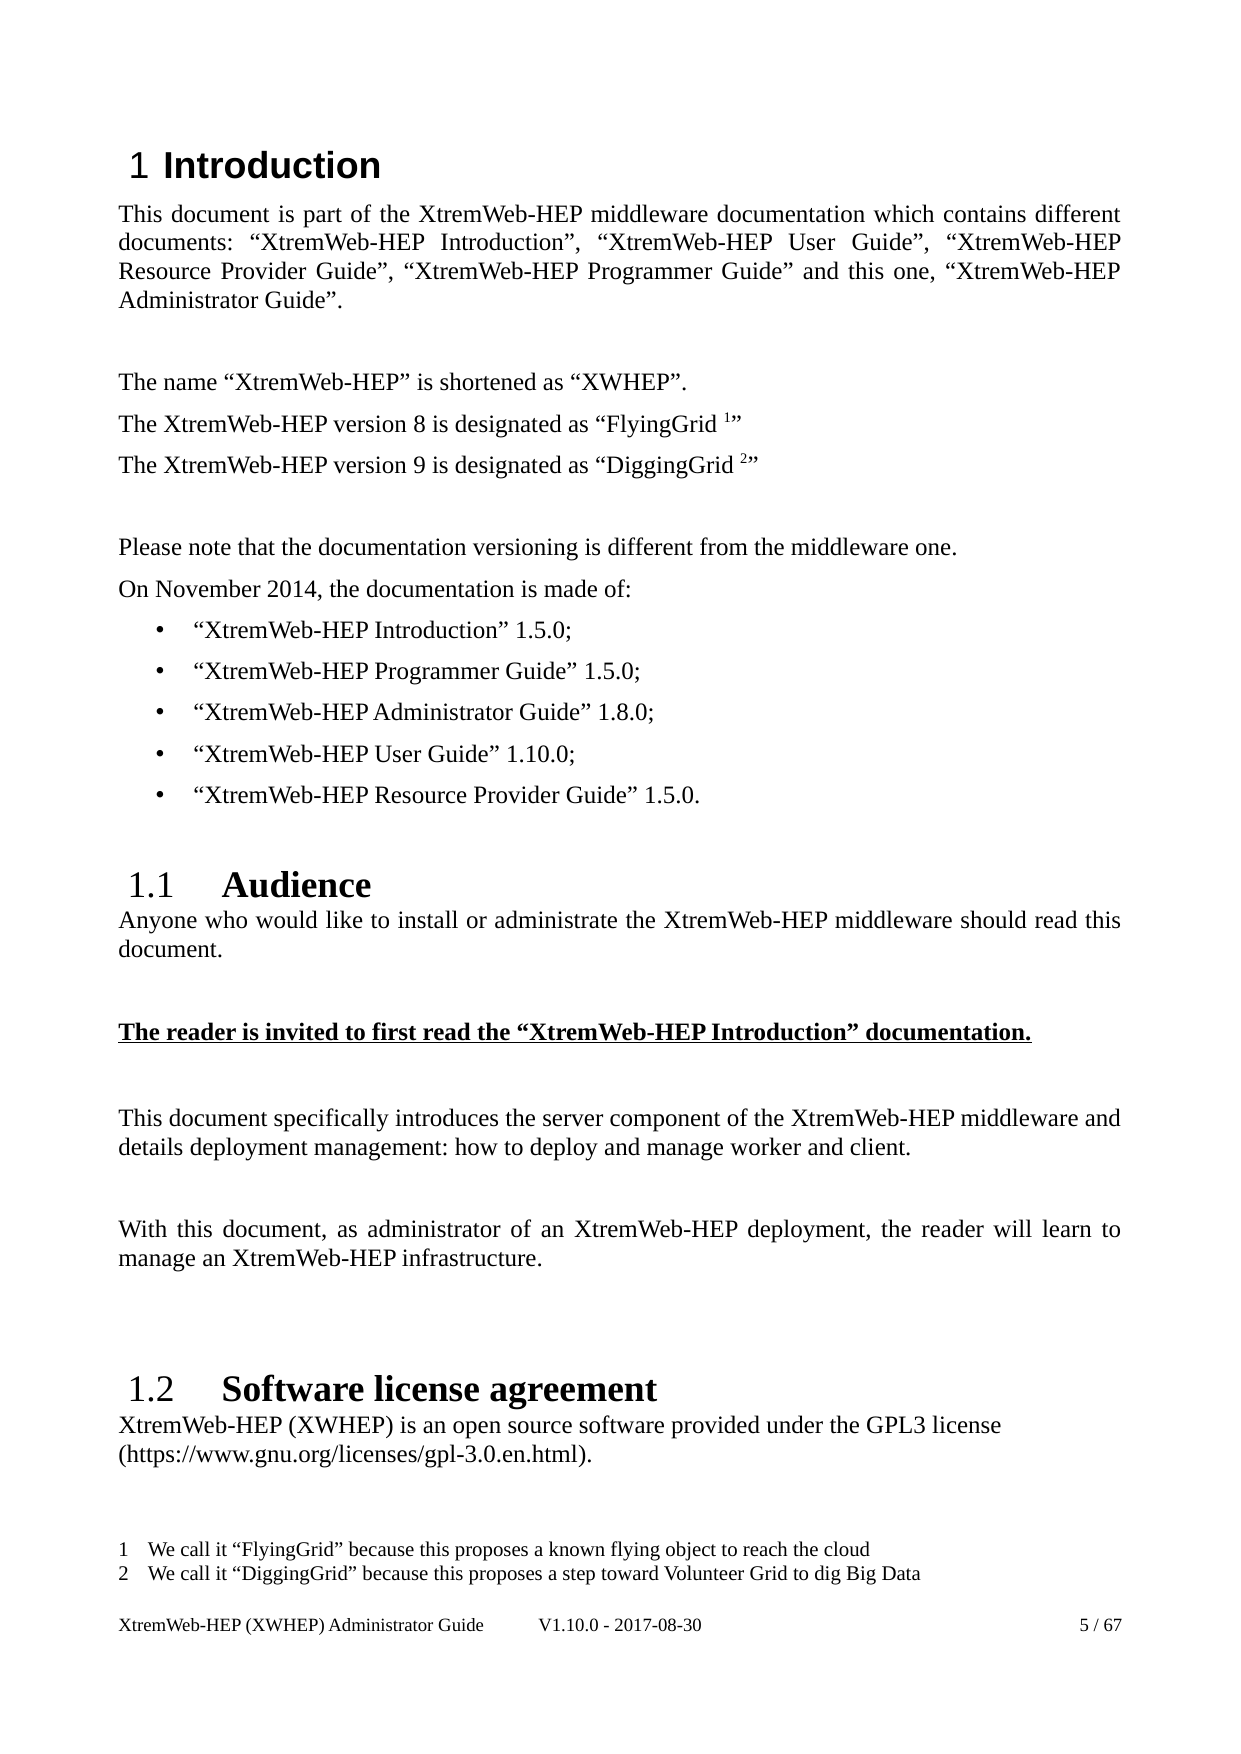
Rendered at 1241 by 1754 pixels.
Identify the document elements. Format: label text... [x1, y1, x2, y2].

subtitle Audience [118, 862, 1122, 906]
text This document specifically introduces the server component of the XtremWeb-HEP middleware and details deployment management: how to deploy and manage worker and client. [118, 1103, 1122, 1161]
text On November 2014, the documentation is made of: [118, 574, 1122, 602]
list “XtremWeb-HEP Resource Provider Guide” 1.5.0. [156, 780, 1122, 809]
subtitle Software license agreement [118, 1367, 1122, 1410]
list “XtremWeb-HEP Programmer Guide” 1.5.0; [156, 656, 1122, 685]
text Anyone who would like to install or administrate the XtremWeb-HEP middleware should read this document. [118, 906, 1122, 963]
text The reader is invited to first read the “XtremWeb-HEP Introduction” documentation. [118, 1017, 1122, 1046]
text Please note that the documentation versioning is different from the middleware one. [118, 532, 1122, 561]
text The XtremWeb-HEP version 8 is designated as “FlyingGrid ” [118, 409, 1122, 437]
text We call it “DiggingGrid” because this proposes a step toward Volunteer Grid to dig Big Data [118, 1561, 1122, 1585]
subtitle Introduction [118, 143, 1122, 186]
text With this document, as administrator of an XtremWeb-HEP deployment, the reader will learn to manage an XtremWeb-HEP infrastructure. [118, 1214, 1122, 1272]
text XtremWeb-HEP (XWHEP) is an open source software provided under the GPL3 license (https://www.gnu.org/licenses/gpl-3.0.en.html). [118, 1410, 1122, 1467]
list “XtremWeb-HEP Administrator Guide” 1.8.0; [156, 697, 1122, 726]
text We call it “FlyingGrid” because this proposes a known flying object to reach the cloud [118, 1537, 1122, 1561]
text The XtremWeb-HEP version 9 is designated as “DiggingGrid ” [118, 450, 1122, 479]
text This document is part of the XtremWeb-HEP middleware documentation which contains different documents: “XtremWeb-HEP Introduction”, “XtremWeb-HEP User Guide”, “XtremWeb-HEP Resource Provider Guide”, “XtremWeb-HEP Programmer Guide” and this one, “XtremWeb-HEP Administrator Guide”. [118, 199, 1122, 314]
list “XtremWeb-HEP Introduction” 1.5.0; [156, 615, 1122, 644]
text The name “XtremWeb-HEP” is shortened as “XWHEP”. [118, 367, 1122, 396]
list “XtremWeb-HEP User Guide” 1.10.0; [156, 739, 1122, 767]
